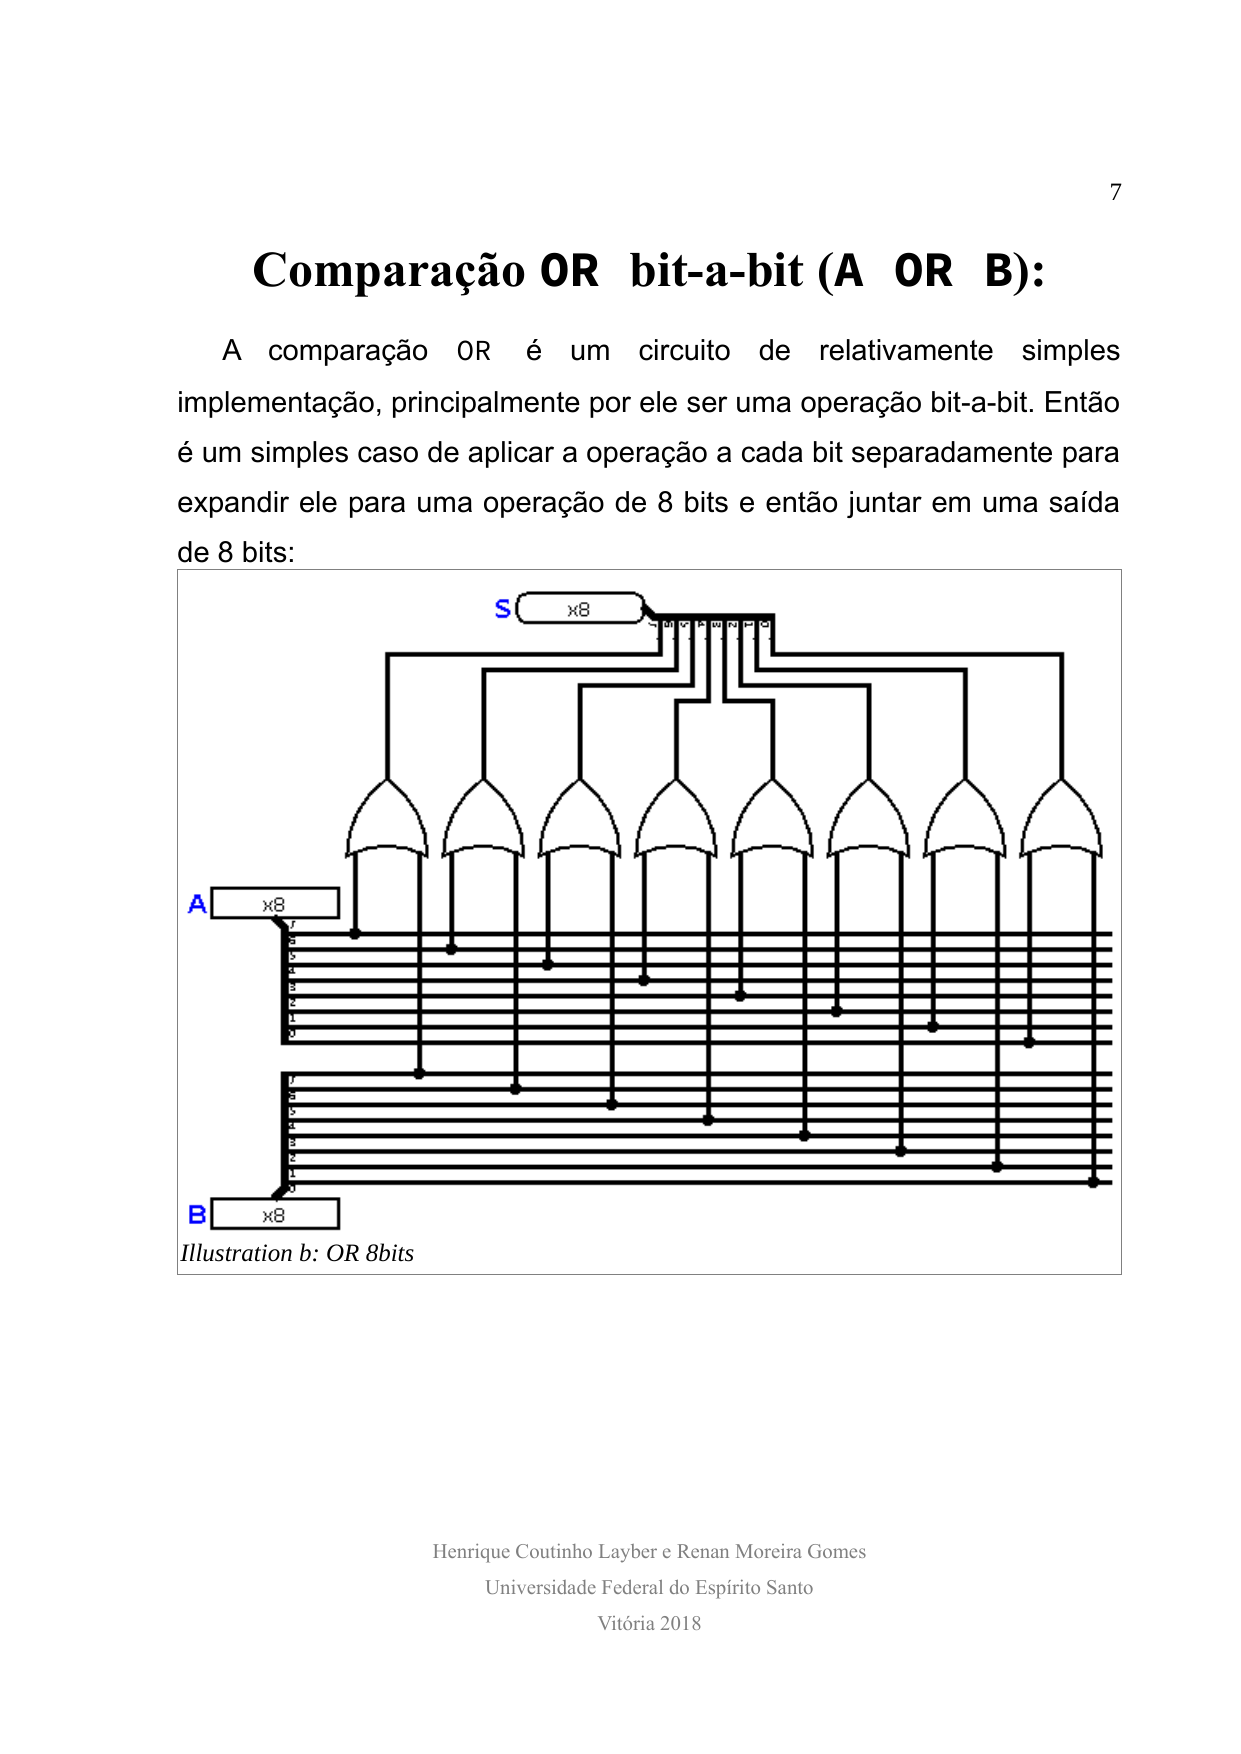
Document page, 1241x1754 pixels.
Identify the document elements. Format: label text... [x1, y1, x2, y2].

text [178, 570, 1121, 1274]
picture [180, 584, 1119, 1238]
text Comparação OR bit-a-bit (A OR B): [177, 237, 1122, 300]
text Illustration b: OR 8bits [180, 1238, 1118, 1267]
text A comparação OR é um circuito de relativamente simples implementação, principalmente por ele ser uma operação bit-a-bit. Então é um simples caso de aplicar a operação a cada bit separadamente para expandir ele para uma operação de 8 bits e então juntar em uma saída de 8 bits: [177, 331, 1122, 569]
